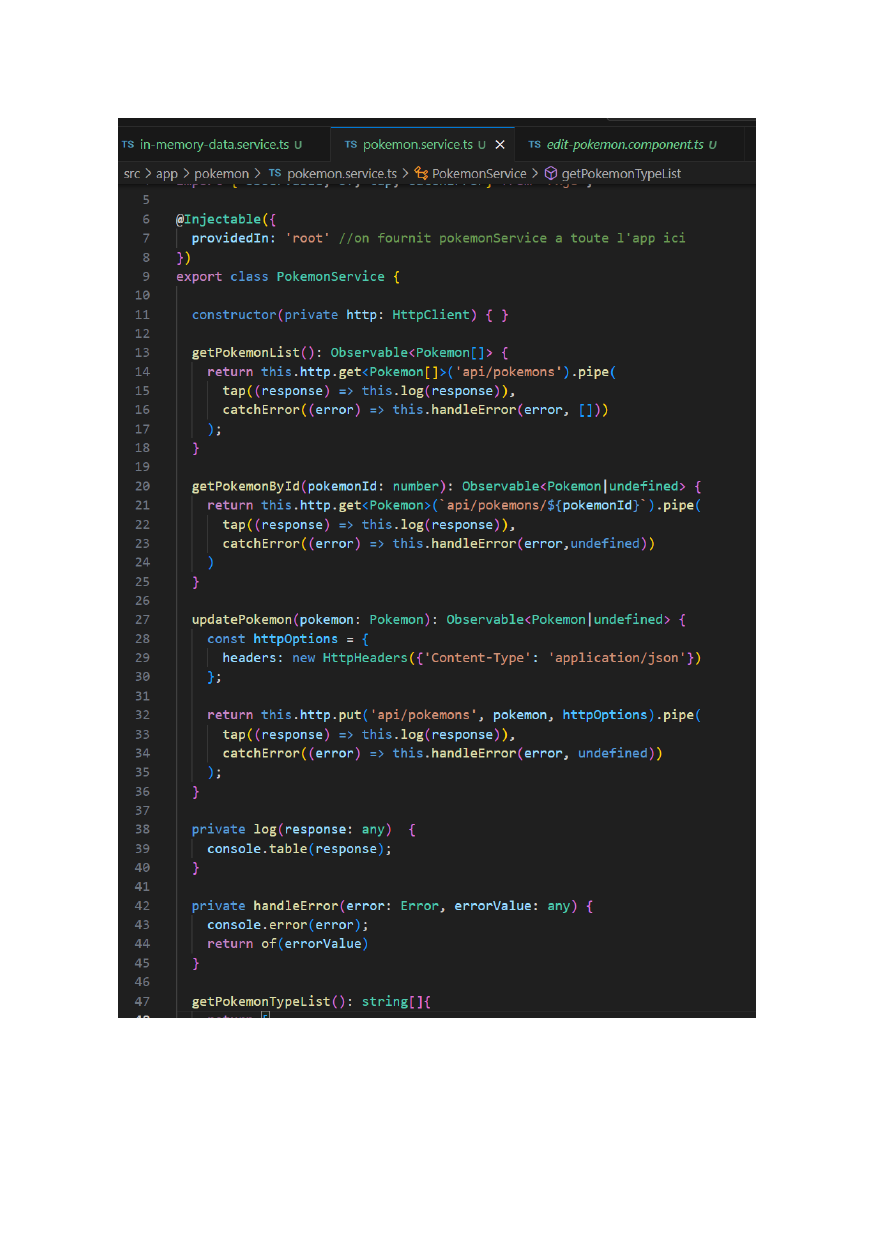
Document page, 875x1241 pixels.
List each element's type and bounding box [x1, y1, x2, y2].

picture [118, 118, 756, 1018]
